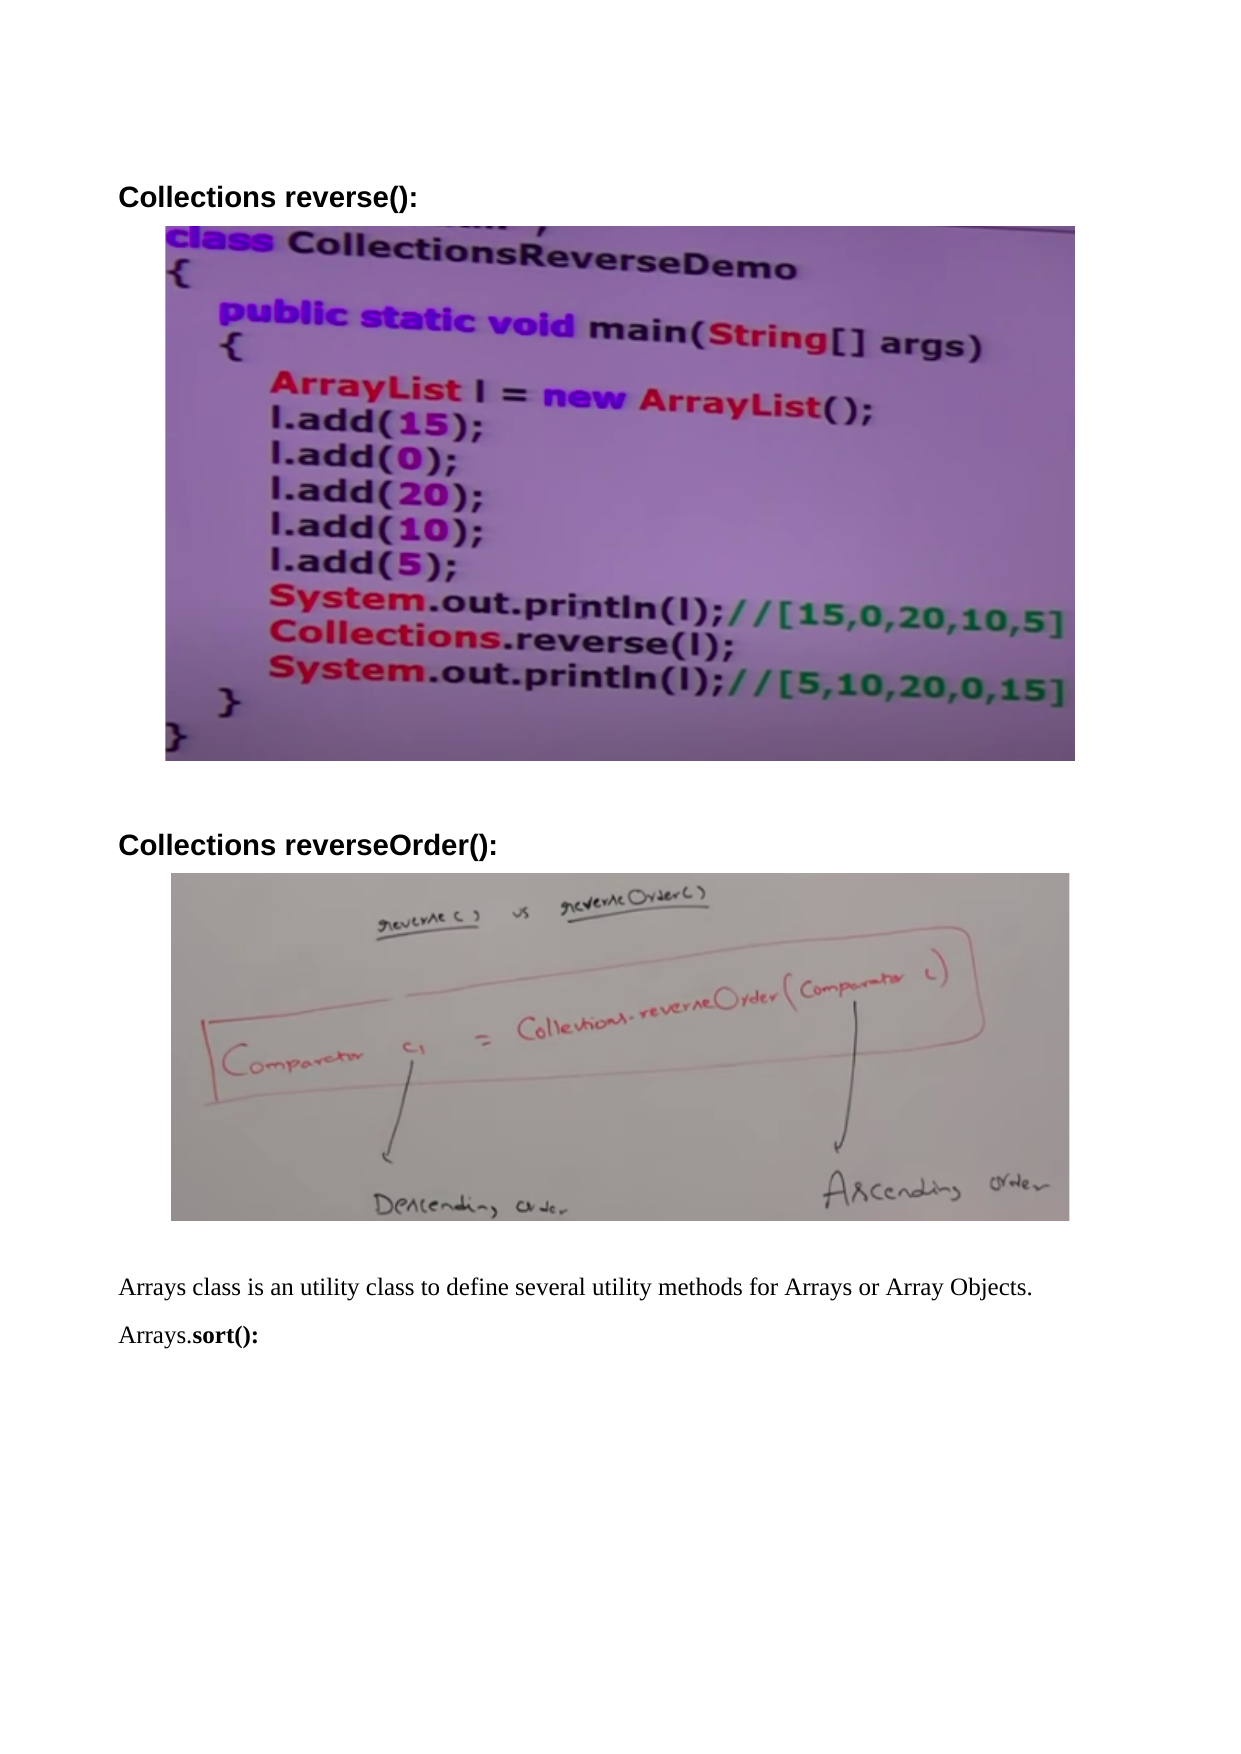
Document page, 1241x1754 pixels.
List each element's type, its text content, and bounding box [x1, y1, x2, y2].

subtitle Collections reverseOrder(): [118, 827, 1122, 861]
picture [171, 873, 1070, 1221]
text Arrays.sort(): [118, 1320, 1122, 1349]
picture [165, 226, 1075, 761]
text Arrays class is an utility class to define several utility methods for Arrays or Array Objects. [118, 1272, 1122, 1301]
subtitle Collections reverse(): [118, 180, 1122, 214]
